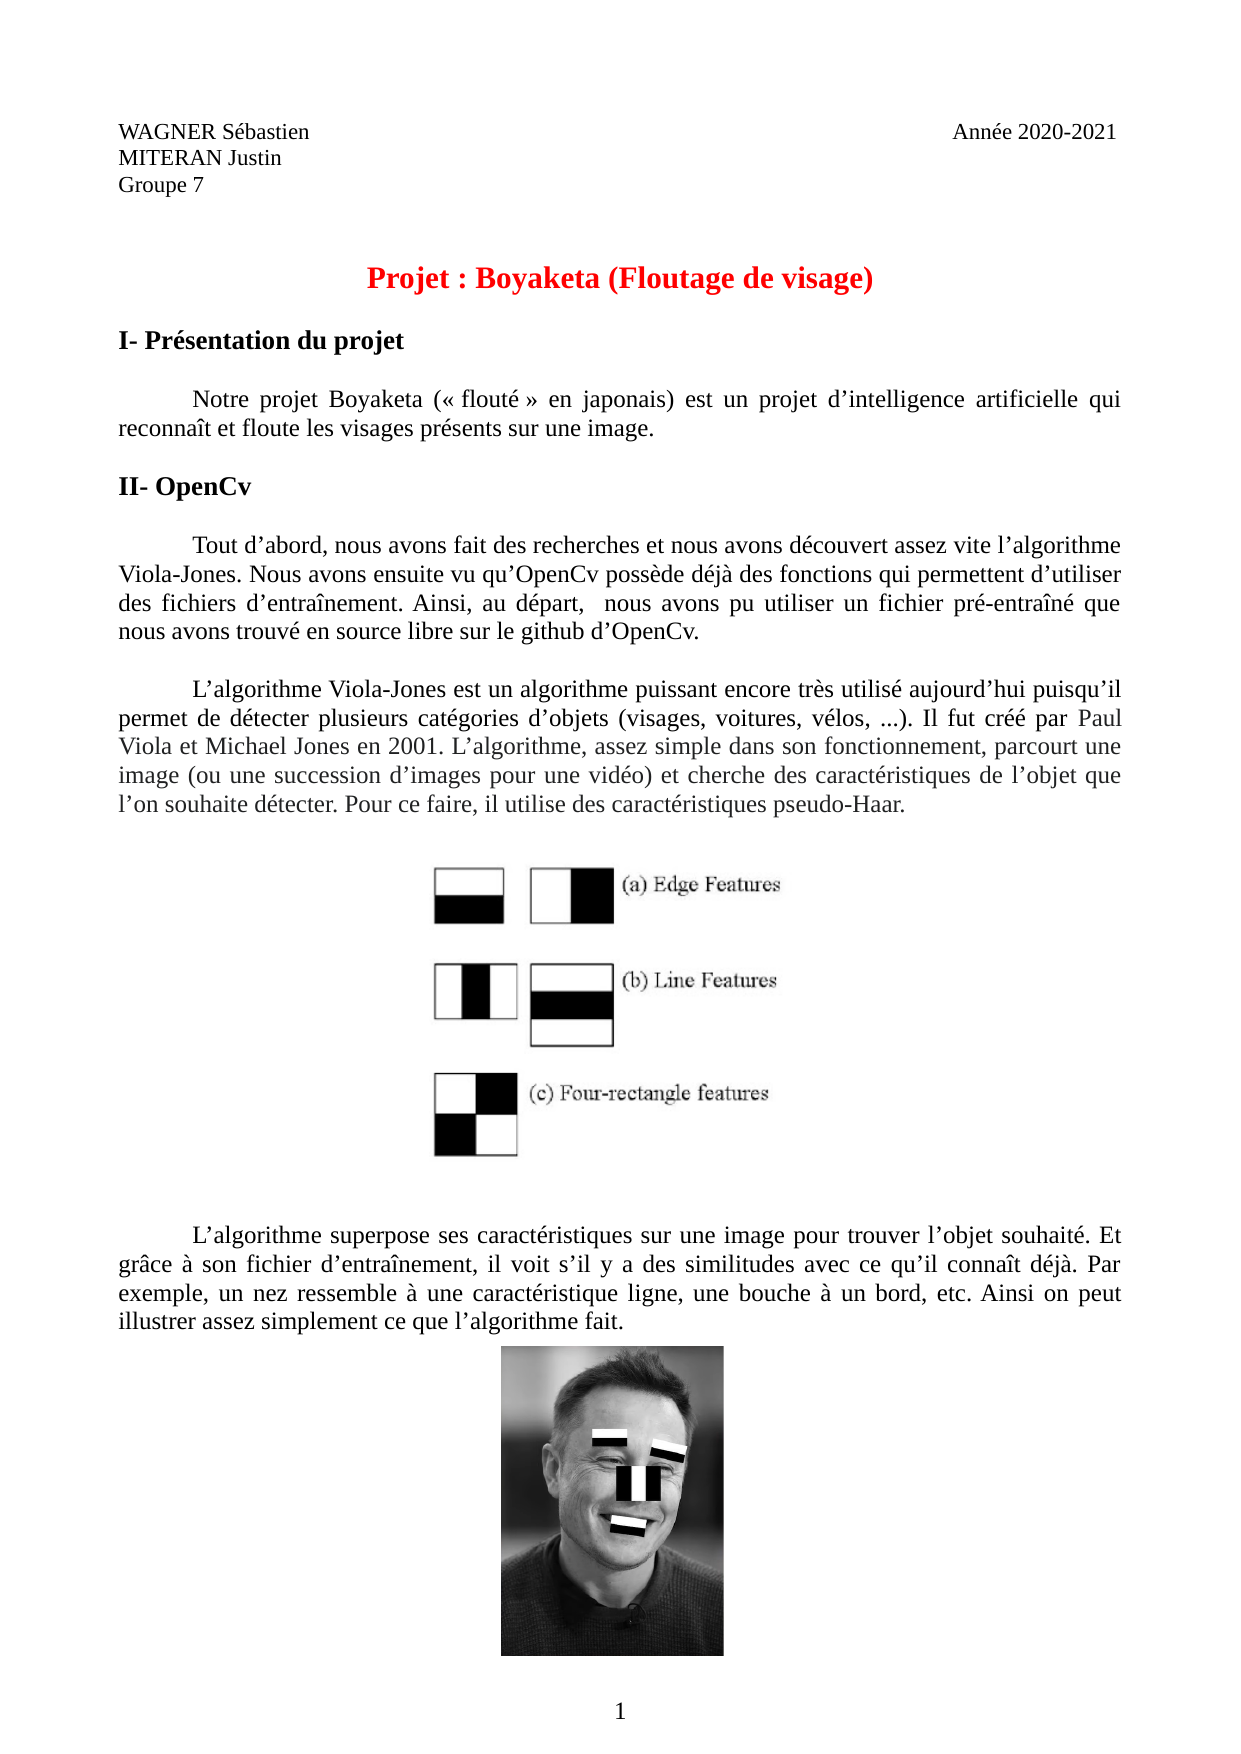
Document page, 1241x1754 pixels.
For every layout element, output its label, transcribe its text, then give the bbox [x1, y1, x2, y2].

text WAGNER Sébastien Année 2020-2021 [118, 118, 1122, 144]
text Groupe 7 [118, 171, 1122, 197]
text II- OpenCv [118, 470, 1122, 501]
text Notre projet Boyaketa (« flouté » en japonais) est un projet d’intelligence artificielle qui reconnaît et floute les visages présents sur une image. [118, 384, 1122, 442]
picture [397, 846, 843, 1171]
picture [501, 1346, 724, 1656]
text Projet : Boyaketa (Floutage de visage) [118, 259, 1122, 295]
text MITERAN Justin [118, 144, 1122, 171]
text L’algorithme superpose ses caractéristiques sur une image pour trouver l’objet souhaité. Et grâce à son fichier d’entraînement, il voit s’il y a des similitudes avec ce qu’il connaît déjà. Par exemple, un nez ressemble à une caractéristique ligne, une bouche à un bord, etc. Ainsi on peut illustrer assez simplement ce que l’algorithme fait. [118, 1220, 1122, 1335]
text Tout d’abord, nous avons fait des recherches et nous avons découvert assez vite l’algorithme Viola-Jones. Nous avons ensuite vu qu’OpenCv possède déjà des fonctions qui permettent d’utiliser des fichiers d’entraînement. Ainsi, au départ, nous avons pu utiliser un fichier pré-entraîné que nous avons trouvé en source libre sur le github d’OpenCv. [118, 530, 1122, 645]
text L’algorithme Viola-Jones est un algorithme puissant encore très utilisé aujourd’hui puisqu’il permet de détecter plusieurs catégories d’objets (visages, voitures, vélos, ...). Il fut créé par Paul Viola et Michael Jones en 2001. L’algorithme, assez simple dans son fonctionnement, parcourt une image (ou une succession d’images pour une vidéo) et cherche des caractéristiques de l’objet que l’on souhaite détecter. Pour ce faire, il utilise des caractéristiques pseudo-Haar. [118, 674, 1122, 818]
text I- Présentation du projet [118, 324, 1122, 355]
